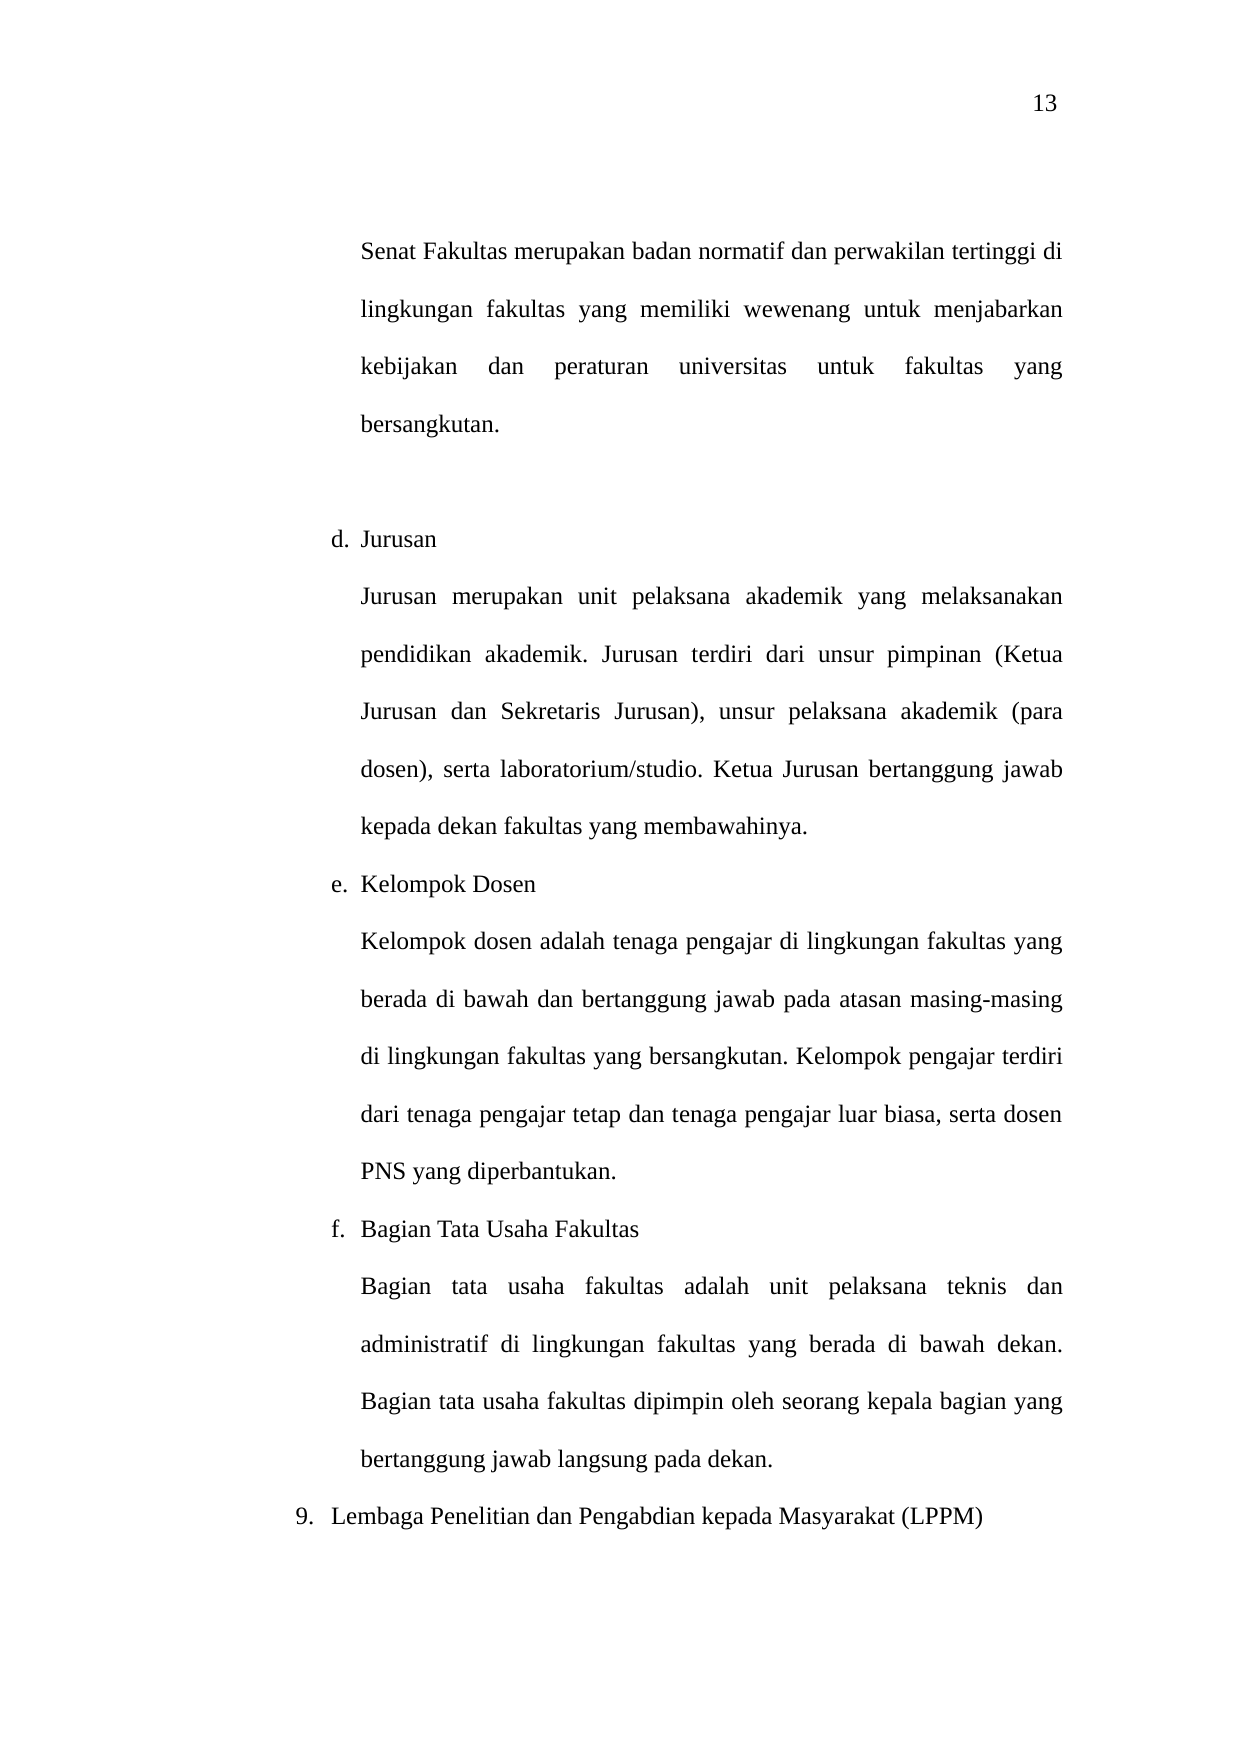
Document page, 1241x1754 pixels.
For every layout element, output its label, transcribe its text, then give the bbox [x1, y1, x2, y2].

list Lembaga Penelitian dan Pengabdian kepada Masyarakat (LPPM) [295, 1501, 1063, 1530]
list Kelompok dosen adalah tenaga pengajar di lingkungan fakultas yang berada di bawah dan bertanggung jawab pada atasan masing-masing di lingkungan fakultas yang bersangkutan. Kelompok pengajar terdiri dari tenaga pengajar tetap dan tenaga pengajar luar biasa, serta dosen PNS yang diperbantukan. [331, 926, 1063, 1185]
list Senat Fakultas merupakan badan normatif dan perwakilan tertinggi di lingkungan fakultas yang memiliki wewenang untuk menjabarkan kebijakan dan peraturan universitas untuk fakultas yang bersangkutan. [331, 236, 1063, 437]
list Jurusan [331, 524, 1063, 552]
list Jurusan merupakan unit pelaksana akademik yang melaksanakan pendidikan akademik. Jurusan terdiri dari unsur pimpinan (Ketua Jurusan dan Sekretaris Jurusan), unsur pelaksana akademik (para dosen), serta laboratorium/studio. Ketua Jurusan bertanggung jawab kepada dekan fakultas yang membawahinya. [331, 581, 1063, 840]
list Bagian tata usaha fakultas adalah unit pelaksana teknis dan administratif di lingkungan fakultas yang berada di bawah dekan. Bagian tata usaha fakultas dipimpin oleh seorang kepala bagian yang bertanggung jawab langsung pada dekan. [331, 1271, 1063, 1472]
list Kelompok Dosen [331, 869, 1063, 897]
list Bagian Tata Usaha Fakultas [331, 1214, 1063, 1242]
